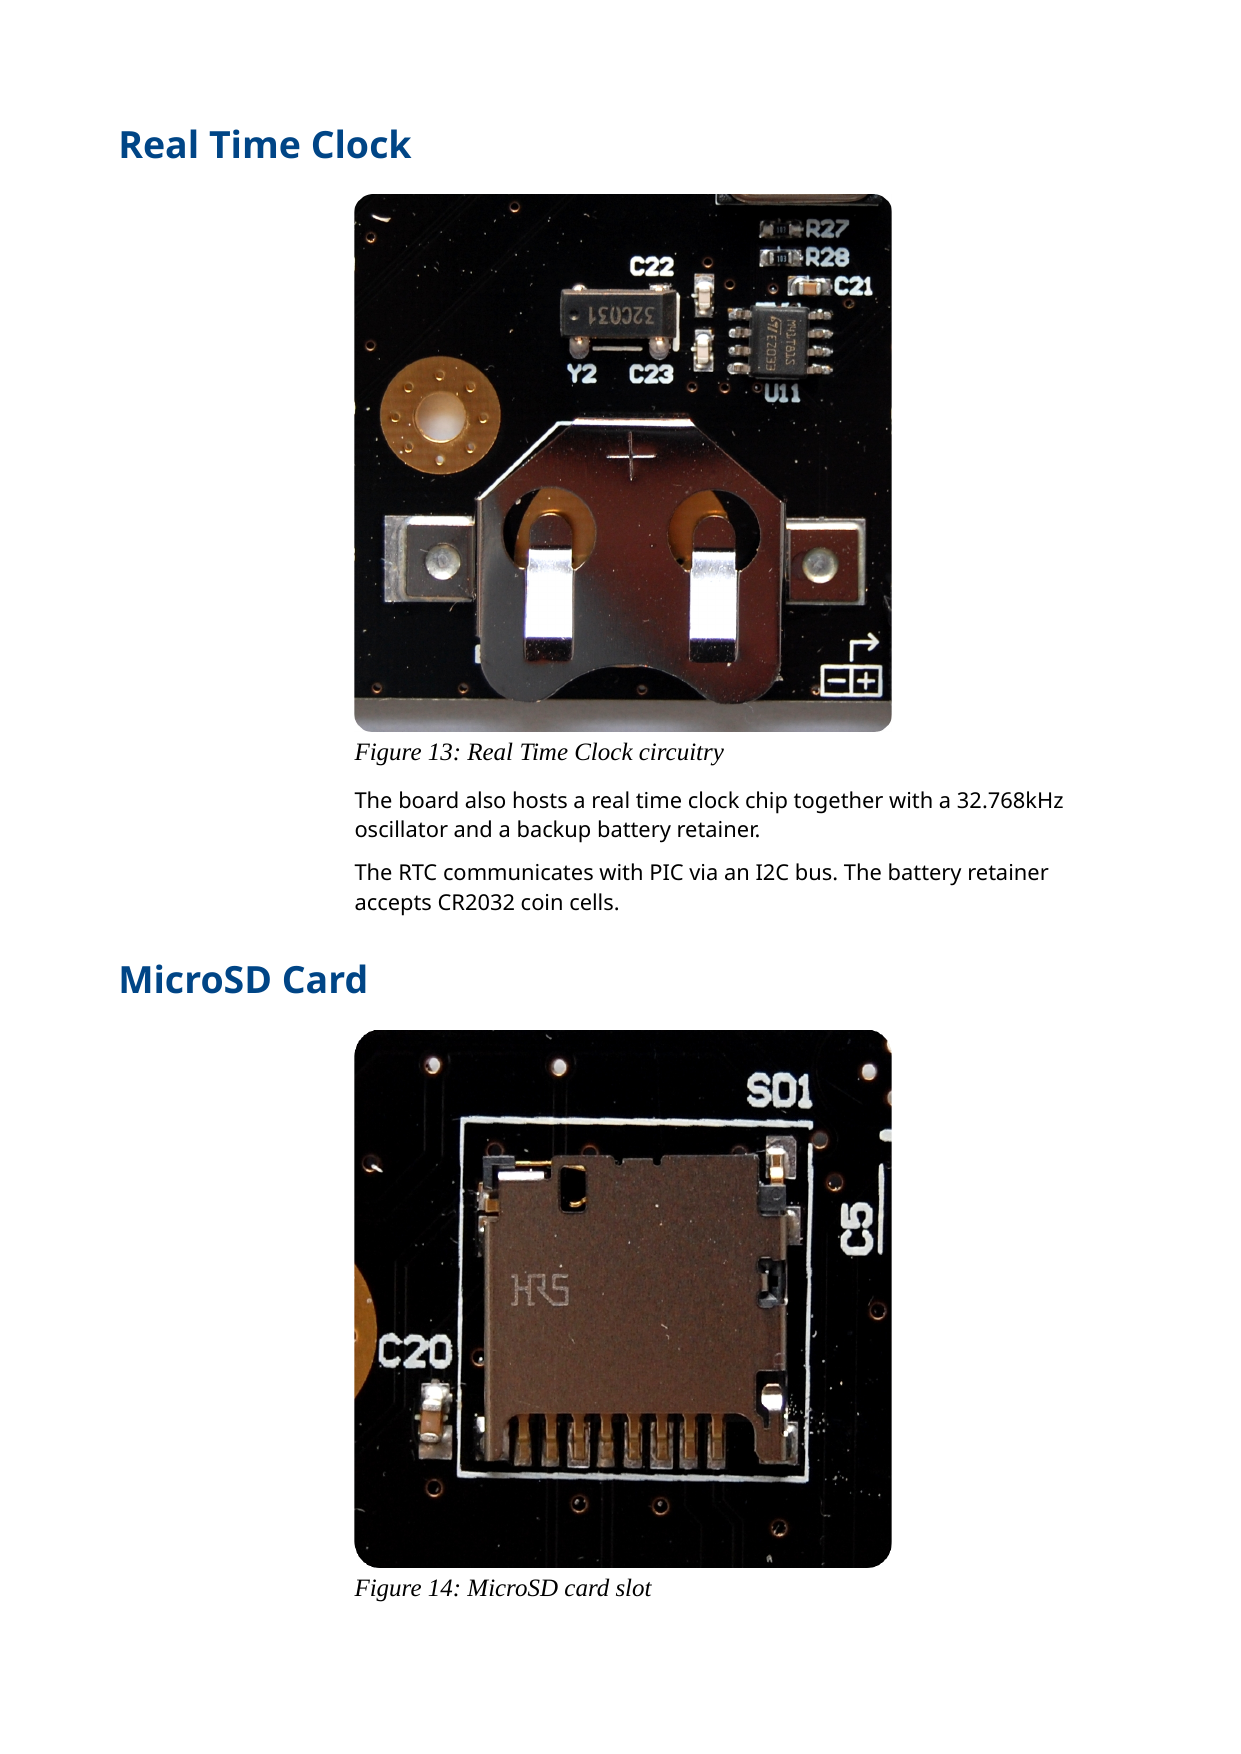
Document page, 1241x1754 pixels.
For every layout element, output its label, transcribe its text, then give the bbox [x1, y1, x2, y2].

text Figure 14: MicroSD card slot [354, 1030, 1122, 1602]
text The board also hosts a real time clock chip together with a 32.768kHz oscillator and a backup battery retainer. [354, 785, 1122, 844]
subtitle MicroSD Card [118, 954, 1122, 1005]
text Figure 13: Real Time Clock circuitry [354, 194, 1122, 766]
subtitle Real Time Clock [118, 118, 1122, 169]
picture [354, 194, 892, 732]
text The RTC communicates with PIC via an I2C bus. The battery retainer accepts CR2032 coin cells. [354, 857, 1122, 916]
picture [354, 1030, 892, 1568]
